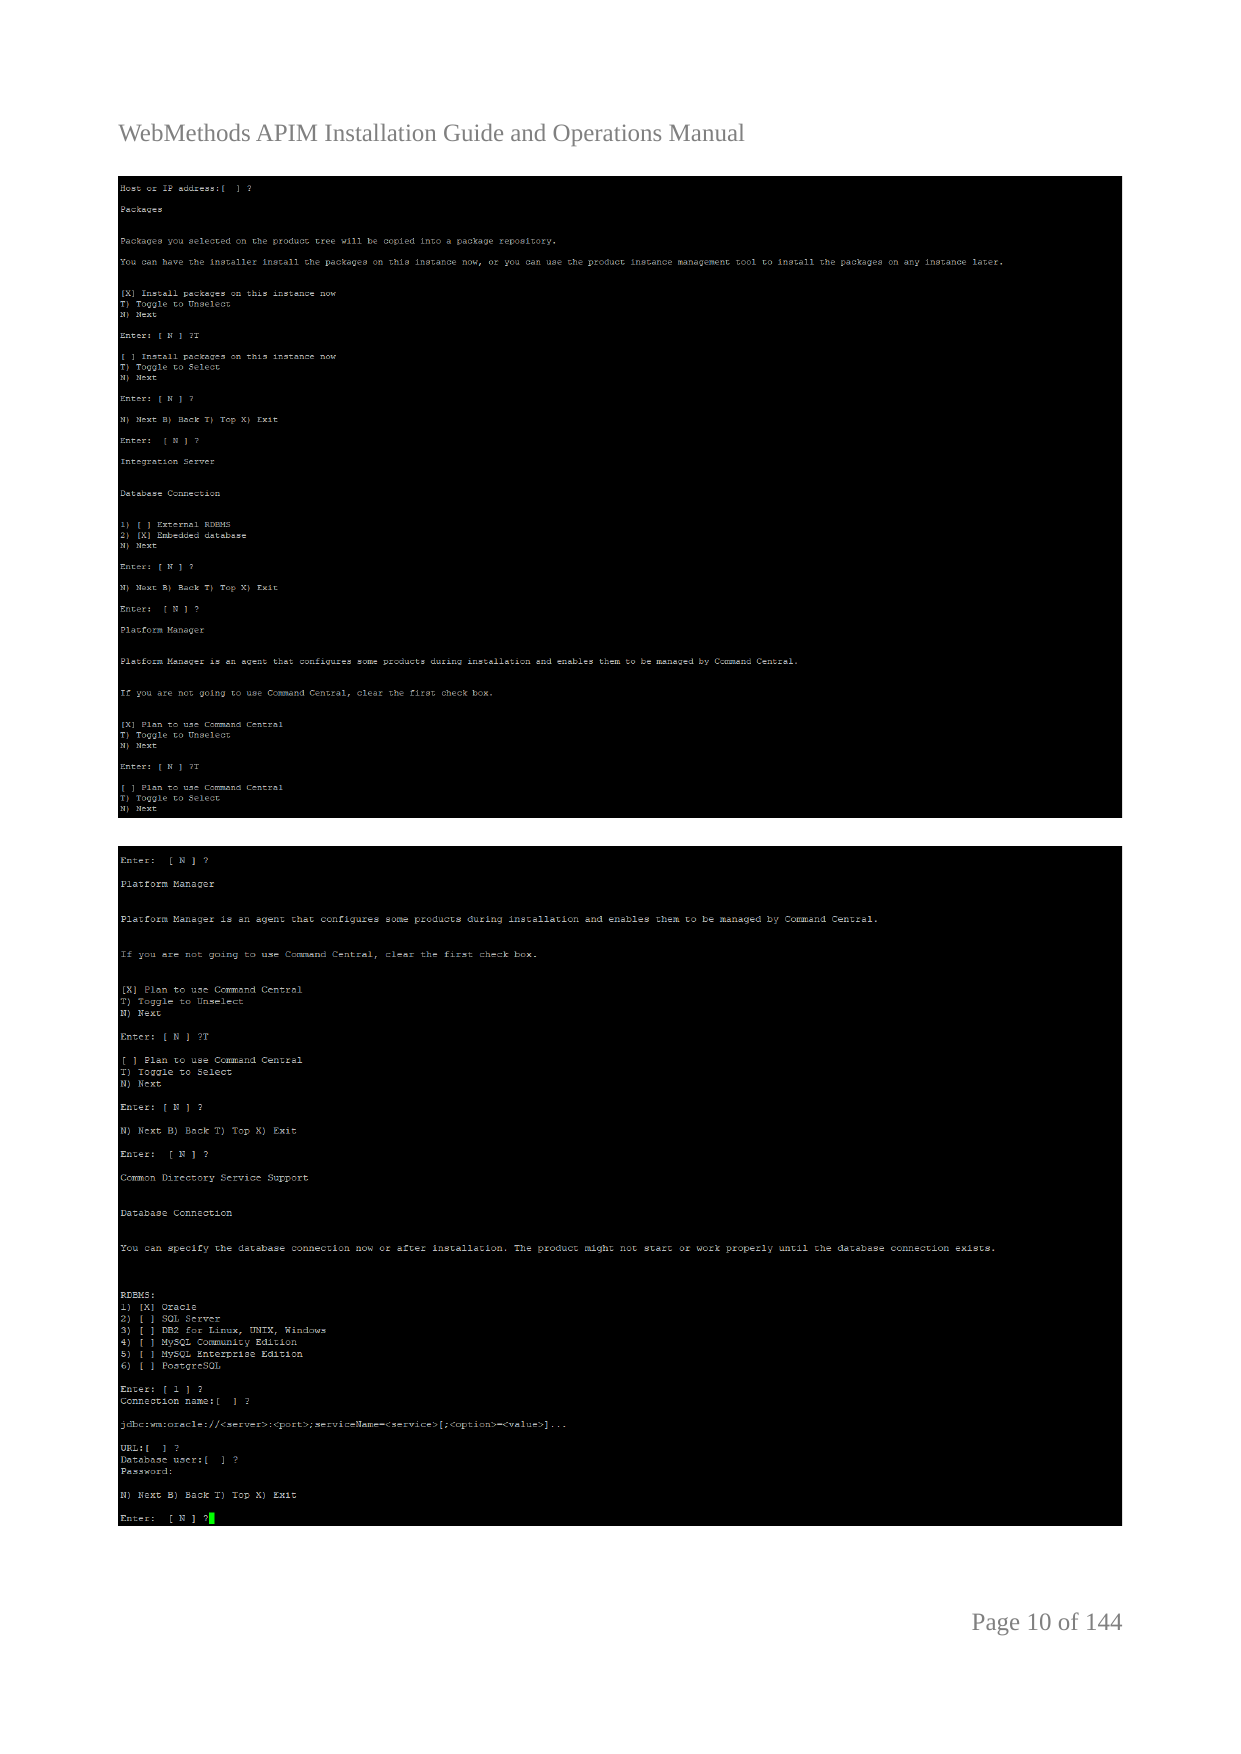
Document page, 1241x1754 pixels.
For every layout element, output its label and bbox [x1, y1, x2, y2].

picture [118, 846, 1123, 1526]
picture [118, 176, 1123, 818]
